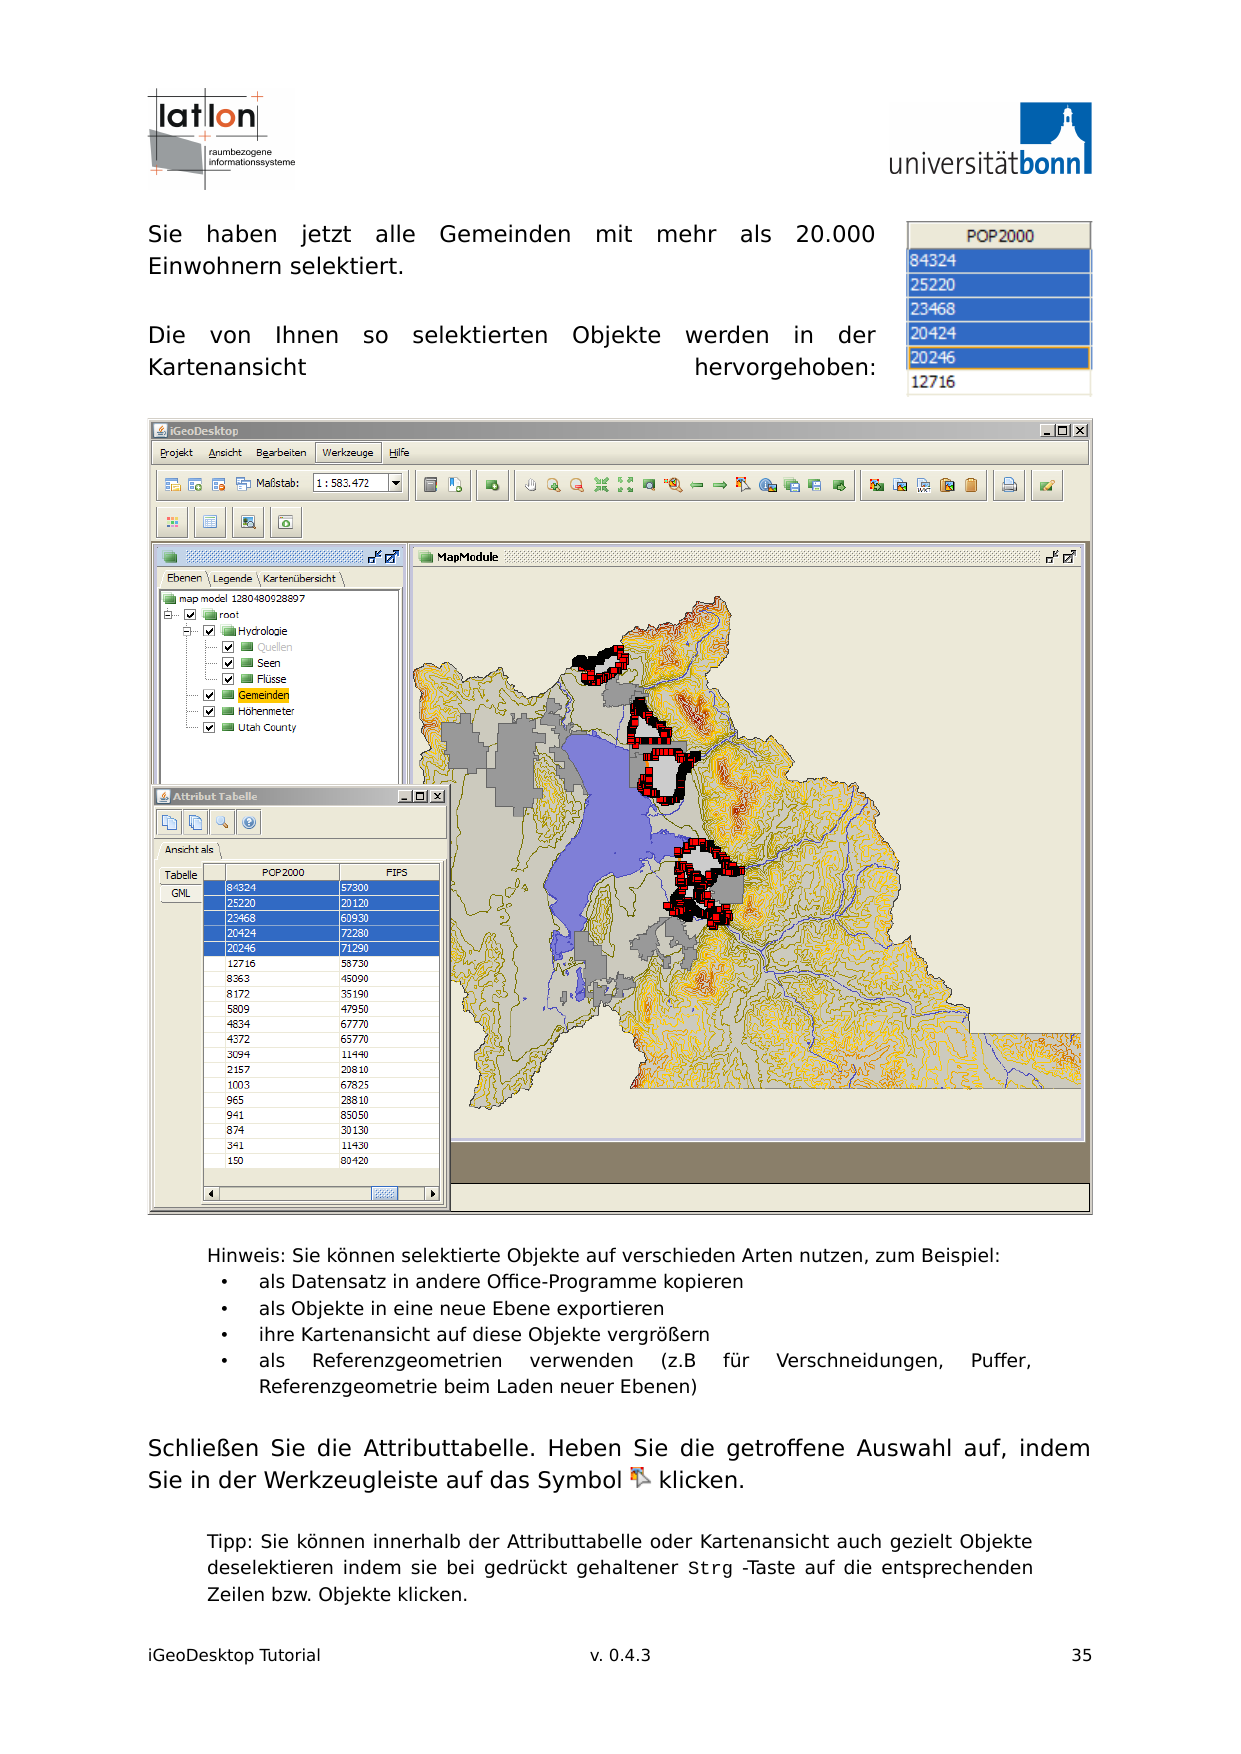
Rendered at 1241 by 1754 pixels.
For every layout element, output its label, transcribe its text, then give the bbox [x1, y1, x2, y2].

text Tipp: Sie können innerhalb der Attributtabelle oder Kartenansicht auch gezielt Objekte deselektieren indem sie bei gedrückt gehaltener Strg -Taste auf die entsprechenden Zeilen bzw. Objekte klicken. [207, 1531, 1033, 1606]
picture [147, 418, 1093, 1215]
picture [889, 102, 1093, 174]
list als Referenzgeometrien verwenden (z.B für Verschneidungen, Puffer, Referenzgeometrie beim Laden neuer Ebenen) [221, 1350, 1032, 1398]
list ihre Kartenansicht auf diese Objekte vergrößern [221, 1324, 1032, 1346]
text Die von Ihnen so selektierten Objekte werden in der Kartenansicht hervorgehoben: [148, 322, 1092, 413]
text Hinweis: Sie können selektierte Objekte auf verschieden Arten nutzen, zum Beispiel: [207, 1215, 1033, 1267]
text Sie haben jetzt alle Gemeinden mit mehr als 20.000 Einwohnern selektiert. [148, 221, 906, 280]
picture [147, 88, 295, 190]
picture [630, 1467, 652, 1488]
list als Datensatz in andere Office-Programme kopieren [221, 1272, 1032, 1293]
list als Objekte in eine neue Ebene exportieren [221, 1298, 1032, 1320]
text Schließen Sie die Attributtabelle. Heben Sie die getroffene Auswahl auf, indem Sie in der Werkzeugleiste auf das Symbol klicken. [148, 1435, 1092, 1493]
picture [906, 221, 1093, 397]
